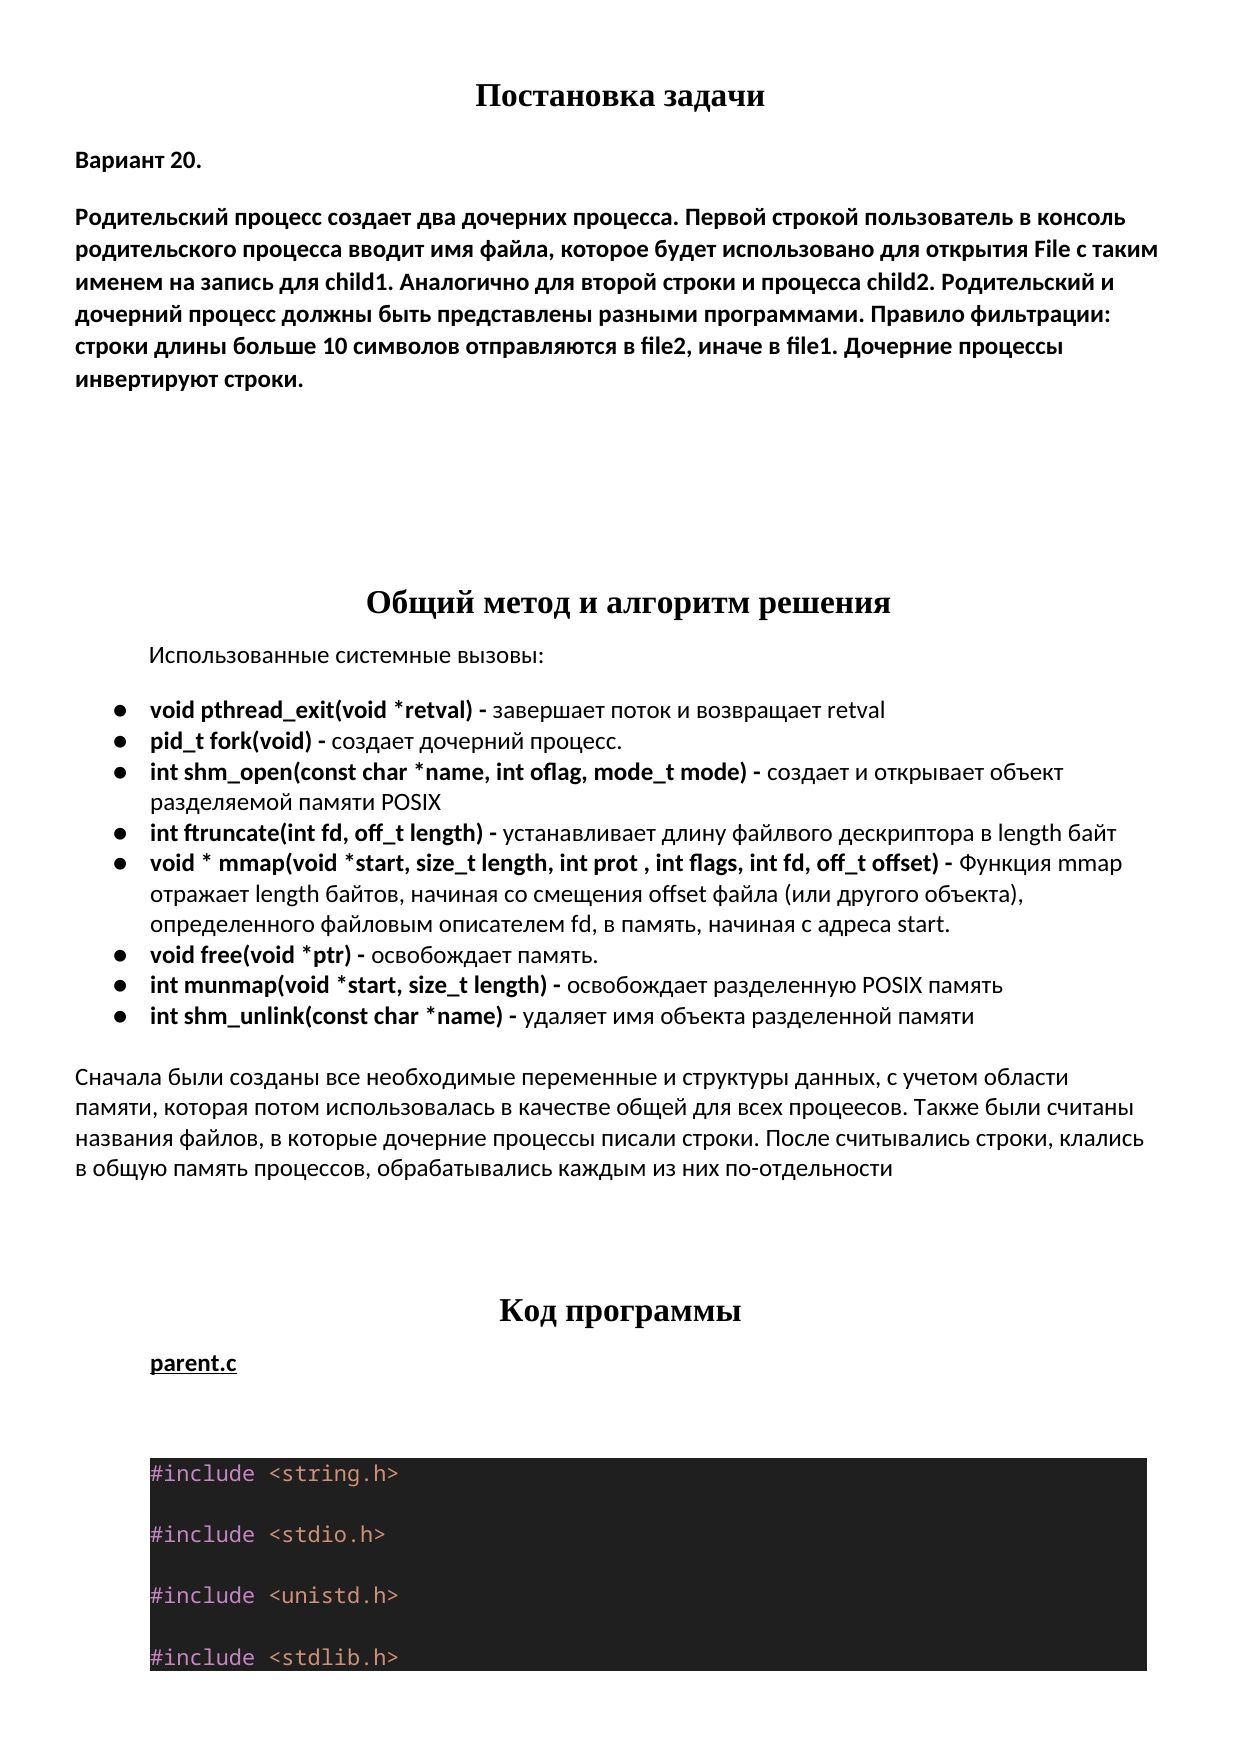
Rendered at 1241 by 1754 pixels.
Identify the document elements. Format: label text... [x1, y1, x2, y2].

text Код программы [93, 1290, 1147, 1328]
text Родительский процесс создает два дочерних процесса. Первой строкой пользователь в консоль родительского процесса вводит имя файла, которое будет использовано для открытия File с таким именем на запись для child1. Аналогично для второй строки и процесса child2. Родительский и дочерний процесс должны быть представлены разными программами. Правило фильтрации: строки длины больше 10 символов отправляются в file2, иначе в file1. Дочерние процессы инвертируют строки. [75, 201, 1165, 393]
list int shm_open(const char *name, int oflag, mode_t mode) - создает и открывает объект разделяемой памяти POSIX [112, 756, 1147, 817]
text Общий метод и алгоритм решения [93, 582, 1147, 621]
list int ftruncate(int fd, off_t length) - устанавливает длину файлвого дескриптора в length байт [112, 817, 1147, 847]
list void pthread_exit(void *retval) - завершает поток и возвращает retval [112, 694, 1147, 725]
text Постановка задачи [93, 75, 1147, 113]
text Использованные системные вызовы: [75, 639, 1147, 669]
text parent.c [150, 1347, 1147, 1377]
text Вариант 20. [75, 144, 1165, 174]
list int munmap(void *start, size_t length) - освобождает разделенную POSIX память [112, 969, 1147, 1000]
list int shm_unlink(const char *name) - удаляет имя объекта разделенной памяти [112, 1000, 1147, 1030]
text #include <string.h> [150, 1458, 1147, 1488]
list pid_t fork(void) - создает дочерний процесс. [112, 725, 1165, 756]
text Сначала были созданы все необходимые переменные и структуры данных, с учетом области памяти, которая потом использовалась в качестве общей для всех процеесов. Также были считаны названия файлов, в которые дочерние процессы писали строки. После считывались строки, клались в общую память процессов, обрабатывались каждым из них по-отдельности [75, 1061, 1147, 1183]
text #include <stdio.h> [150, 1519, 1147, 1549]
text #include <unistd.h> [150, 1580, 1147, 1610]
list void * mmap(void *start, size_t length, int prot , int flags, int fd, off_t offset) - Функция mmap отражает length байтов, начиная со смещения offset файла (или другого объекта), определенного файловым описателем fd, в память, начиная с адреса start. [112, 847, 1147, 939]
text #include <stdlib.h> [150, 1641, 1147, 1671]
list void free(void *ptr) - освобождает память. [112, 939, 1165, 969]
